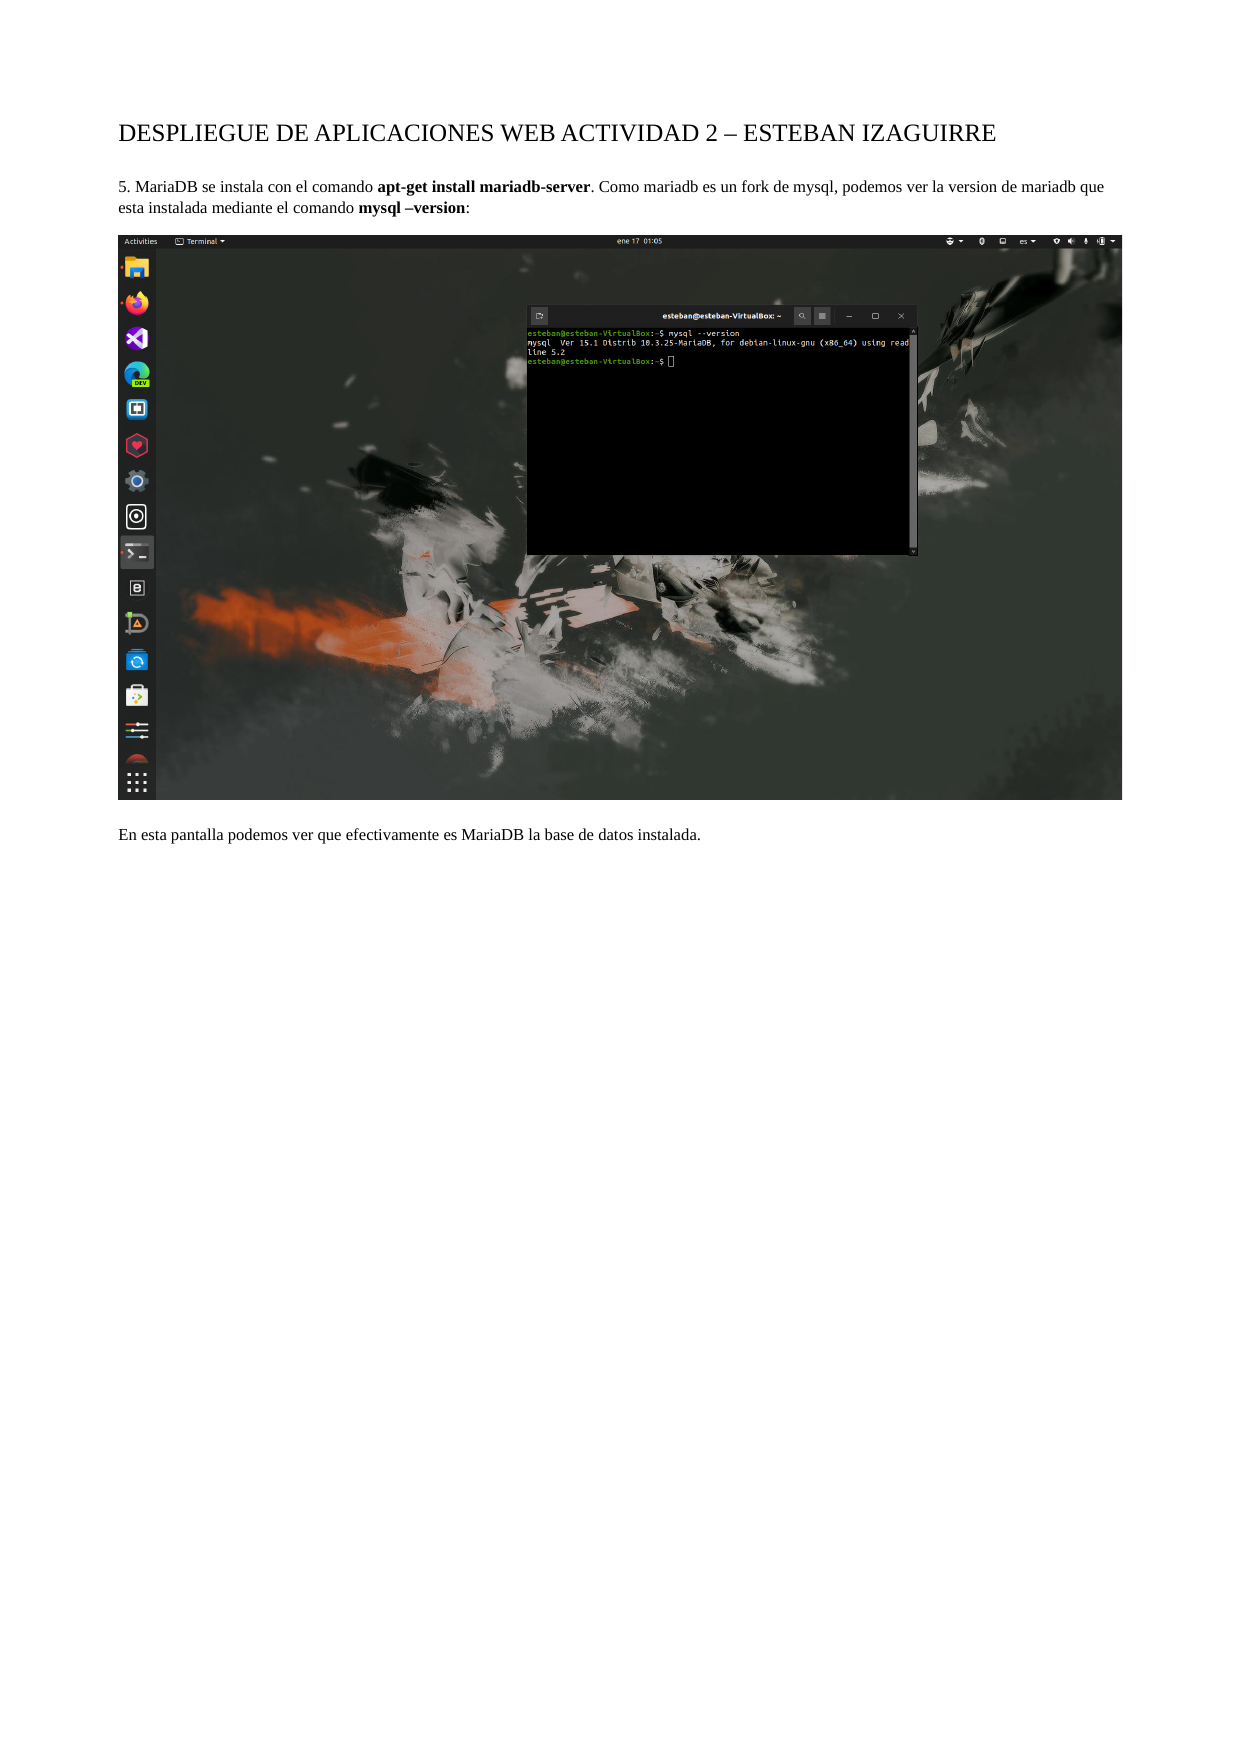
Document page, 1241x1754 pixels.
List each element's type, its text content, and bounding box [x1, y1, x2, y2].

picture [118, 235, 1123, 800]
text 5. MariaDB se instala con el comando apt-get install mariadb-server. Como mariadb es un fork de mysql, podemos ver la version de mariadb que esta instalada mediante el comando mysql –version: [118, 176, 1122, 217]
text En esta pantalla podemos ver que efectivamente es MariaDB la base de datos instalada. [118, 800, 1122, 843]
